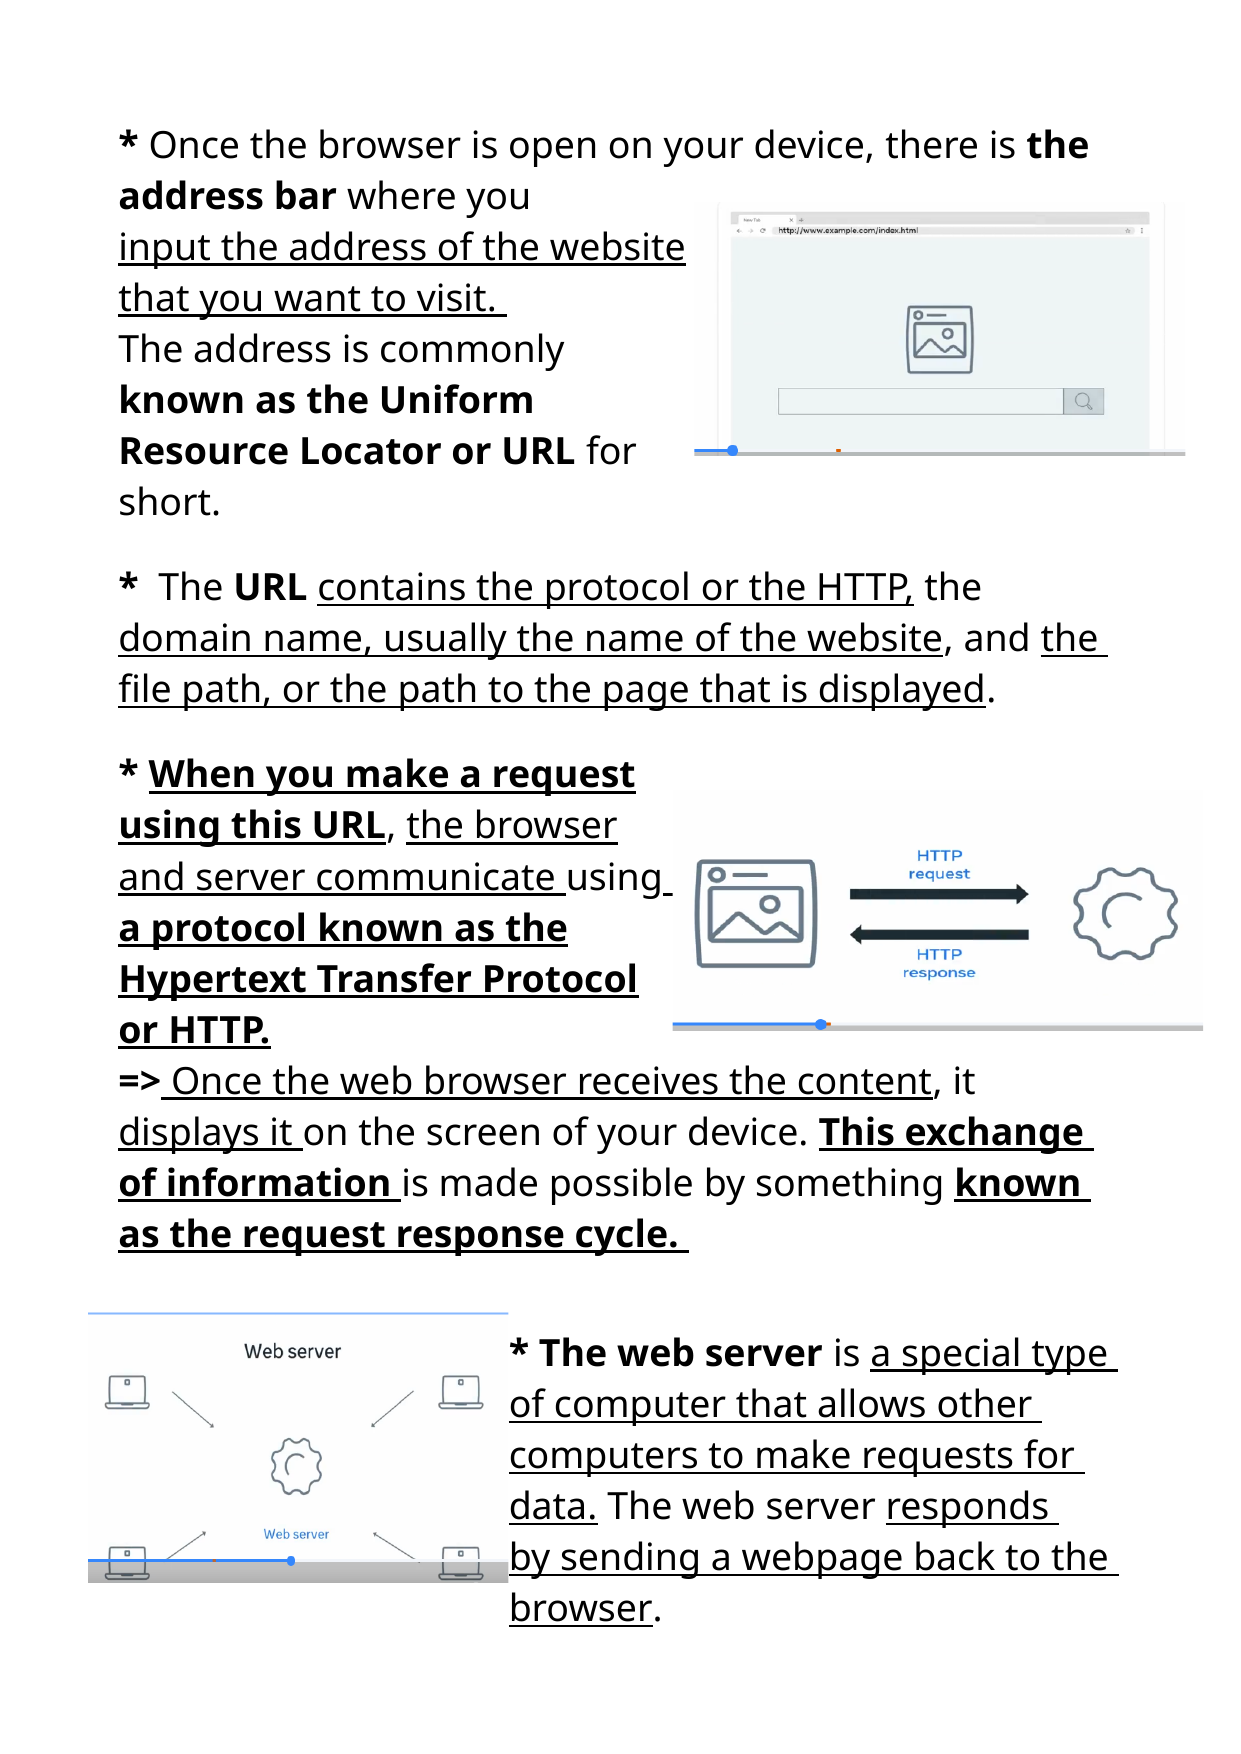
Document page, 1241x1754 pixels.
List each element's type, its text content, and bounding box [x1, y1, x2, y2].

text * The web server is a special type of computer that allows other computers to make requests for data. The web server responds by sending a webpage back to the browser. [118, 1326, 1122, 1632]
text * When you make a request using this URL, the browser and server communicate using a protocol known as the Hypertext Transfer Protocol or HTTP. [118, 748, 1122, 1054]
picture [672, 790, 1204, 1031]
picture [694, 202, 1186, 456]
text => Once the web browser receives the content, it displays it on the screen of your device. This exchange of information is made possible by something known as the request response cycle. [118, 1054, 1122, 1258]
text The address is commonly known as the Uniform Resource Locator or URL for short. [118, 322, 1122, 526]
text * Once the browser is open on your device, there is the address bar where you input the address of the website that you want to visit. [118, 118, 1122, 322]
text * The URL contains the protocol or the HTTP, the domain name, usually the name of the website, and the file path, or the path to the page that is displayed. [118, 561, 1122, 714]
picture [88, 1310, 509, 1583]
